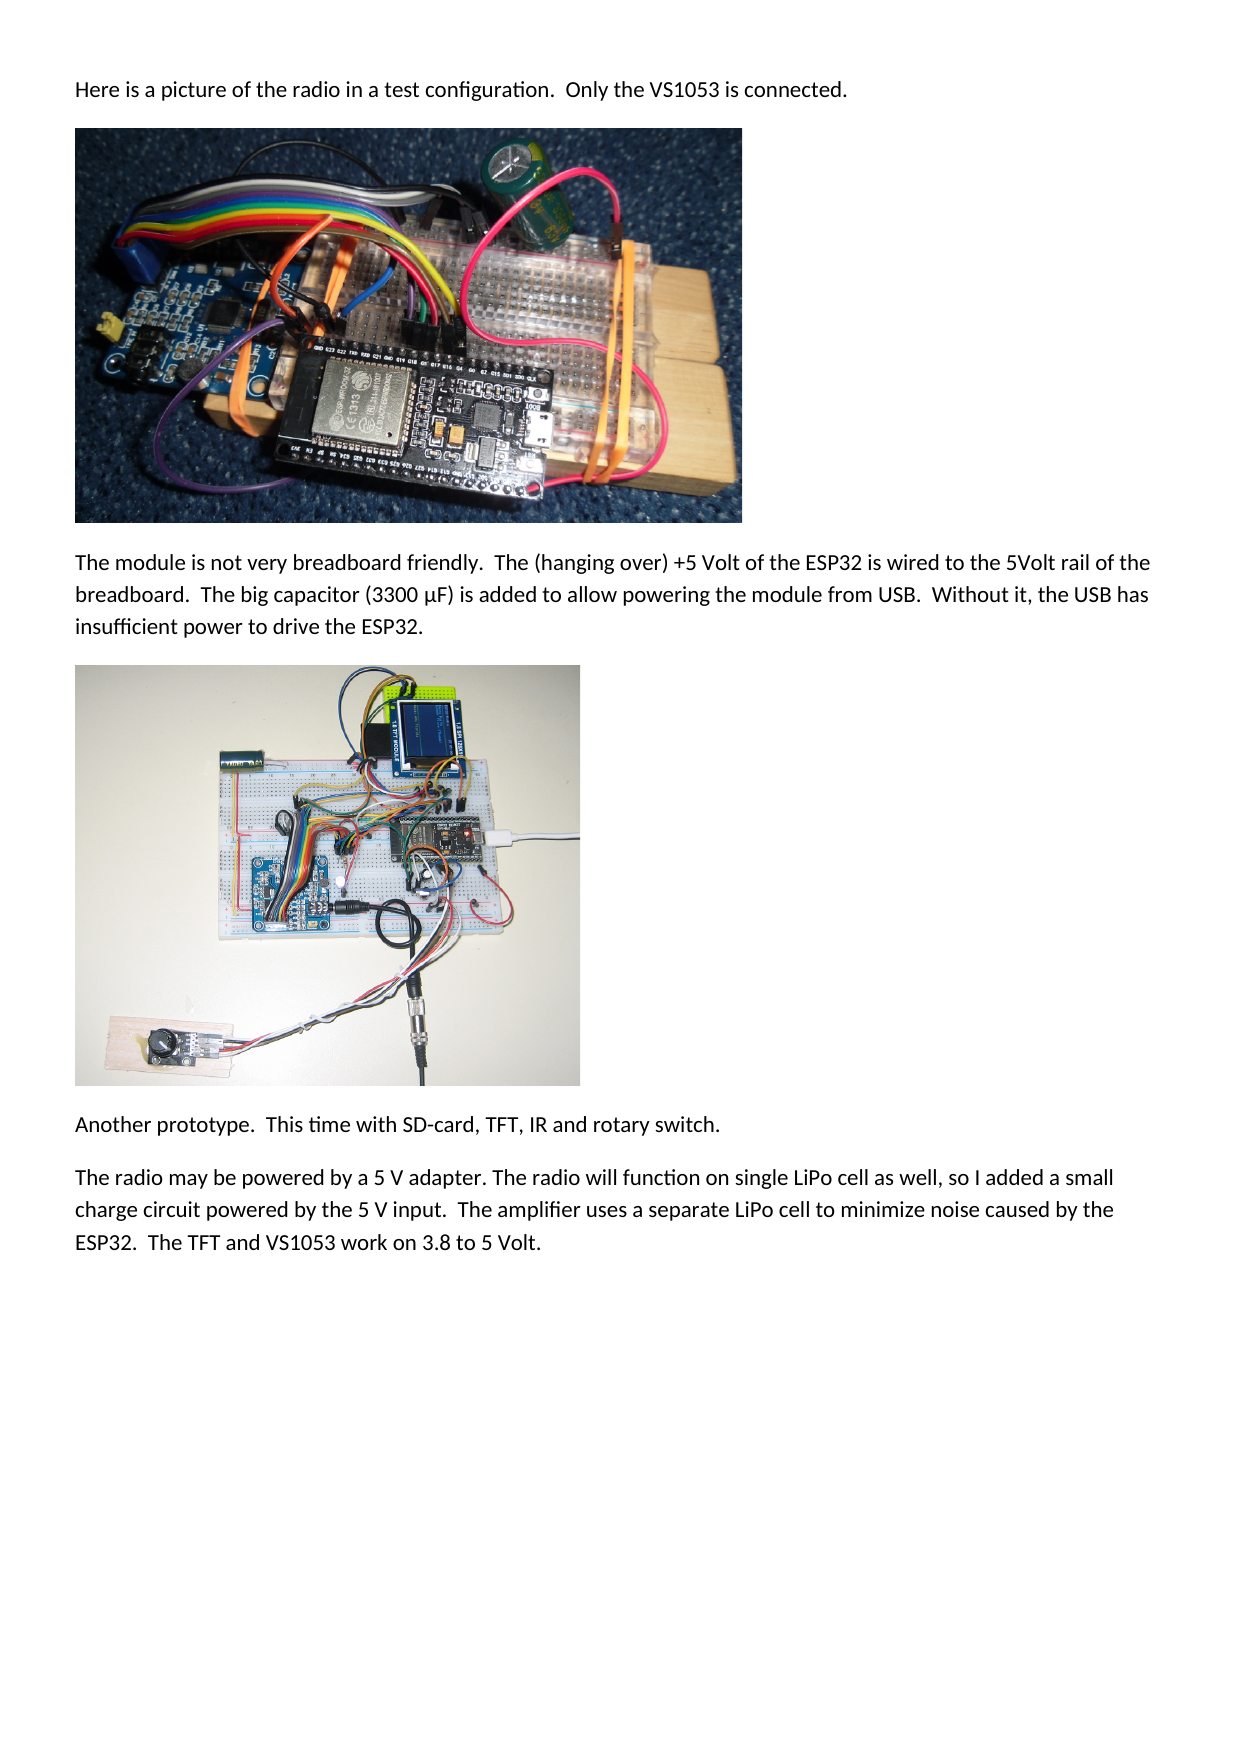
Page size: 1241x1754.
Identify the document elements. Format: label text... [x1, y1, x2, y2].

picture [75, 665, 581, 1086]
text Here is a picture of the radio in a test configuration. Only the VS1053 is connected. [75, 75, 1165, 103]
text The radio may be powered by a 5 V adapter. The radio will function on single LiPo cell as well, so I added a small charge circuit powered by the 5 V input. The amplifier uses a separate LiPo cell to minimize noise caused by the ESP32. The TFT and VS1053 work on 3.8 to 5 Volt. [75, 1163, 1165, 1256]
picture [75, 128, 743, 523]
text The module is not very breadboard friendly. The (hanging over) +5 Volt of the ESP32 is wired to the 5Volt rail of the breadboard. The big capacitor (3300 µF) is added to allow powering the module from USB. Without it, the USB has insufficient power to drive the ESP32. [75, 548, 1165, 640]
text Another prototype. This time with SD-card, TFT, IR and rotary switch. [75, 1110, 1165, 1138]
